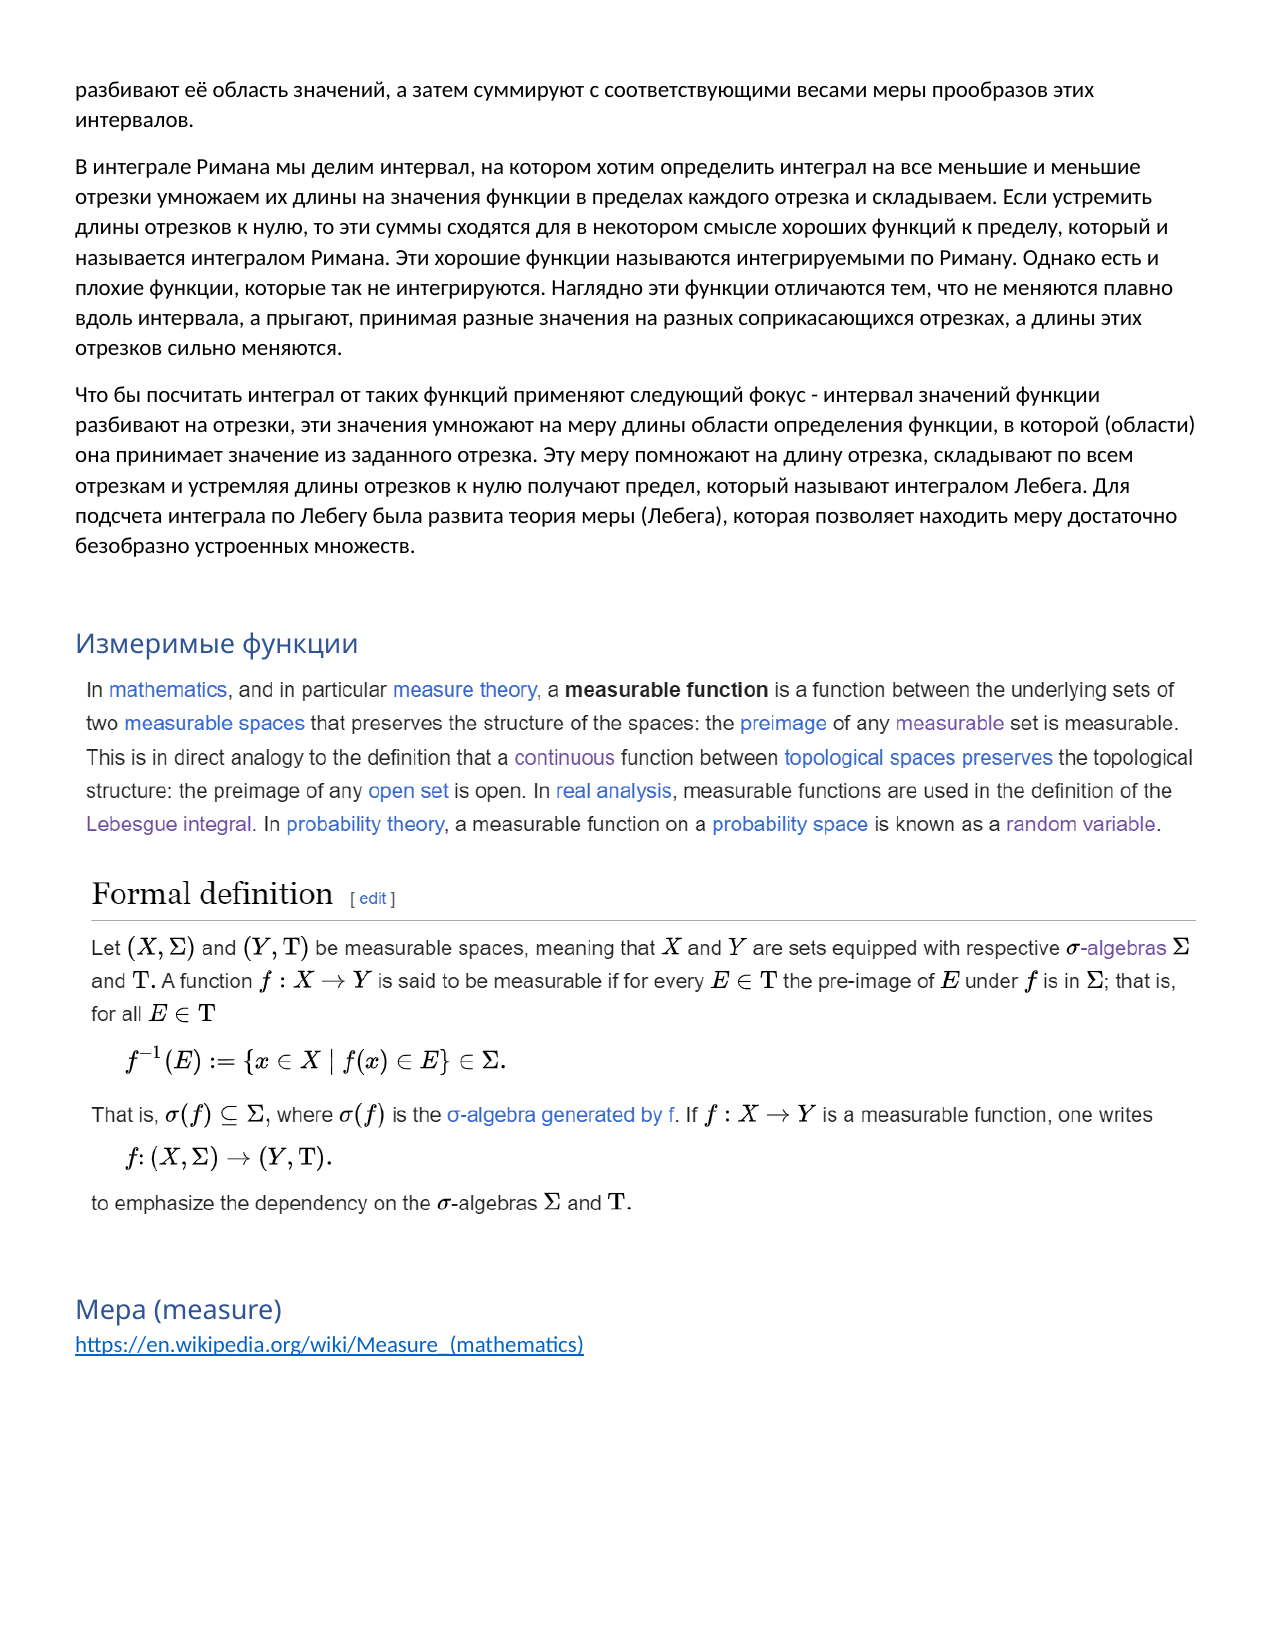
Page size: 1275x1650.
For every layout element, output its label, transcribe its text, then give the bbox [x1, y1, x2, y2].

picture [75, 866, 1200, 1225]
subtitle Измеримые функции [75, 625, 1200, 662]
text https://en.wikipedia.org/wiki/Measure_(mathematics) [75, 1330, 1200, 1358]
subtitle Мера (measure) [75, 1290, 1200, 1327]
picture [75, 664, 1200, 848]
text В интеграле Римана мы делим интервал, на котором хотим определить интеграл на все меньшие и меньшие отрезки умножаем их длины на значения функции в пределах каждого отрезка и складываем. Если устремить длины отрезков к нулю, то эти суммы сходятся для в некотором смысле хороших функций к пределу, который и называется интегралом Римана. Эти хорошие функции называются интегрируемыми по Риману. Однако есть и плохие функции, которые так не интегрируются. Наглядно эти функции отличаются тем, что не меняются плавно вдоль интервала, а прыгают, принимая разные значения на разных соприкасающихся отрезках, а длины этих отрезков сильно меняются. [75, 152, 1200, 361]
text разбивают её область значений, а затем суммируют с соответствующими весами меры прообразов этих интервалов. [75, 75, 1200, 133]
text Что бы посчитать интеграл от таких функций применяют следующий фокус - интервал значений функции разбивают на отрезки, эти значения умножают на меру длины области определения функции, в которой (области) она принимает значение из заданного отрезка. Эту меру помножают на длину отрезка, складывают по всем отрезкам и устремляя длины отрезков к нулю получают предел, который называют интегралом Лебега. Для подсчета интеграла по Лебегу была развита теория меры (Лебега), которая позволяет находить меру достаточно безобразно устроенных множеств. [75, 380, 1200, 559]
